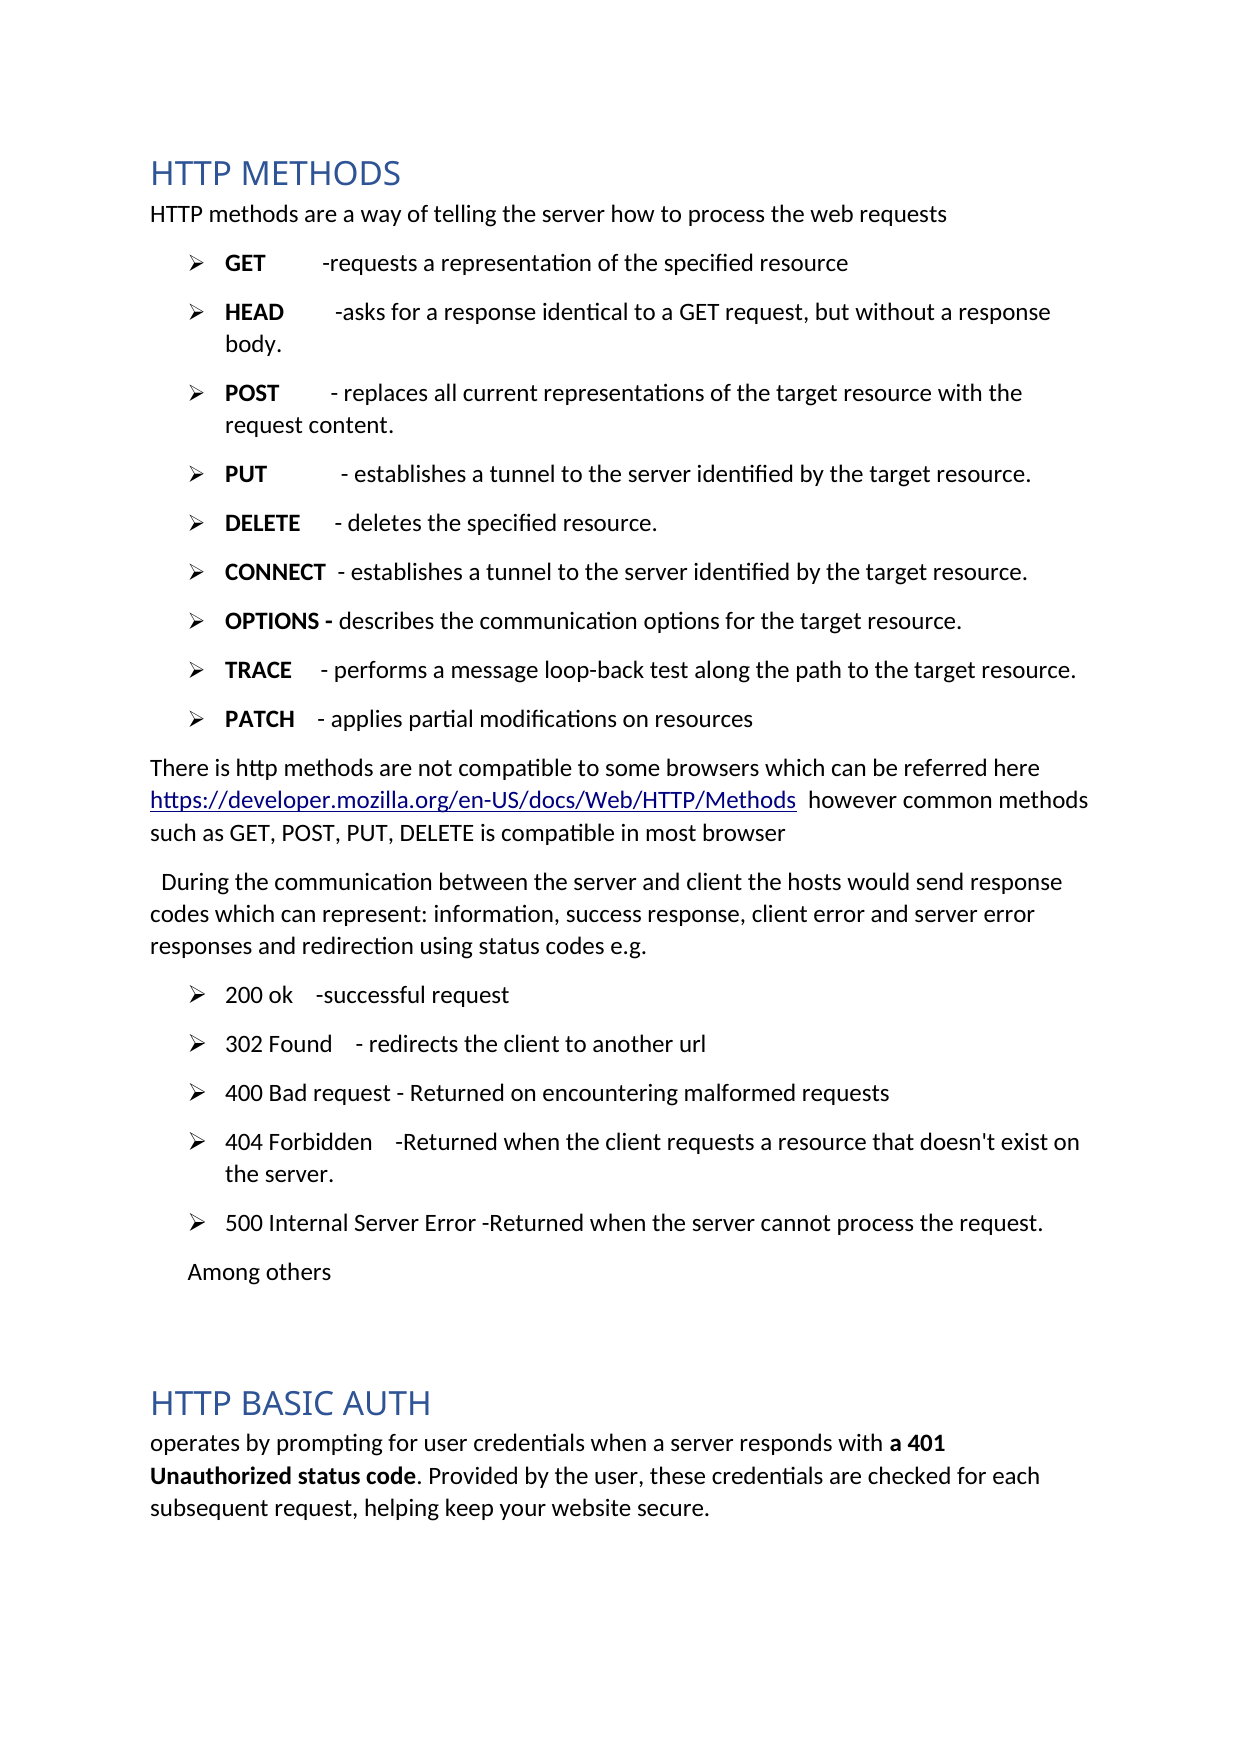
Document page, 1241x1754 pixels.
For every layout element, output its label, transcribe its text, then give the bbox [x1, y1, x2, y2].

list PUT - establishes a tunnel to the server identified by the target resource. [187, 458, 1090, 489]
list 302 Found - redirects the client to another url [187, 1028, 1090, 1059]
subtitle HTTP METHODS [150, 150, 1090, 195]
list 500 Internal Server Error -Returned when the server cannot process the request. [187, 1207, 1090, 1238]
list 200 ok -successful request [187, 979, 1090, 1010]
list TRACE - performs a message loop-back test along the path to the target resource. [187, 654, 1090, 685]
list CONNECT - establishes a tunnel to the server identified by the target resource. [187, 556, 1090, 587]
list DELETE - deletes the specified resource. [187, 507, 1090, 538]
subtitle HTTP BASIC AUTH [150, 1379, 1090, 1425]
text During the communication between the server and client the hosts would send response codes which can represent: information, success response, client error and server error responses and redirection using status codes e.g. [150, 866, 1090, 961]
list 404 Forbidden -Returned when the client requests a resource that doesn't exist on the server. [187, 1126, 1090, 1189]
list PATCH - applies partial modifications on resources [187, 703, 1090, 734]
list 400 Bad request - Returned on encountering malformed requests [187, 1077, 1090, 1108]
text Among others [187, 1256, 1090, 1287]
list GET -requests a representation of the specified resource [187, 247, 1090, 278]
text There is http methods are not compatible to some browsers which can be referred here https://developer.mozilla.org/en-US/docs/Web/HTTP/Methods however common methods such as GET, POST, PUT, DELETE is compatible in most browser [150, 752, 1090, 847]
list HEAD -asks for a response identical to a GET request, but without a response body. [187, 296, 1090, 359]
list OPTIONS - describes the communication options for the target resource. [187, 605, 1090, 636]
text HTTP methods are a way of telling the server how to process the web requests [150, 198, 1090, 229]
text operates by prompting for user credentials when a server responds with a 401 Unauthorized status code. Provided by the user, these credentials are checked for each subsequent request, helping keep your website secure. [150, 1427, 1090, 1523]
list POST - replaces all current representations of the target resource with the request content. [187, 377, 1090, 440]
